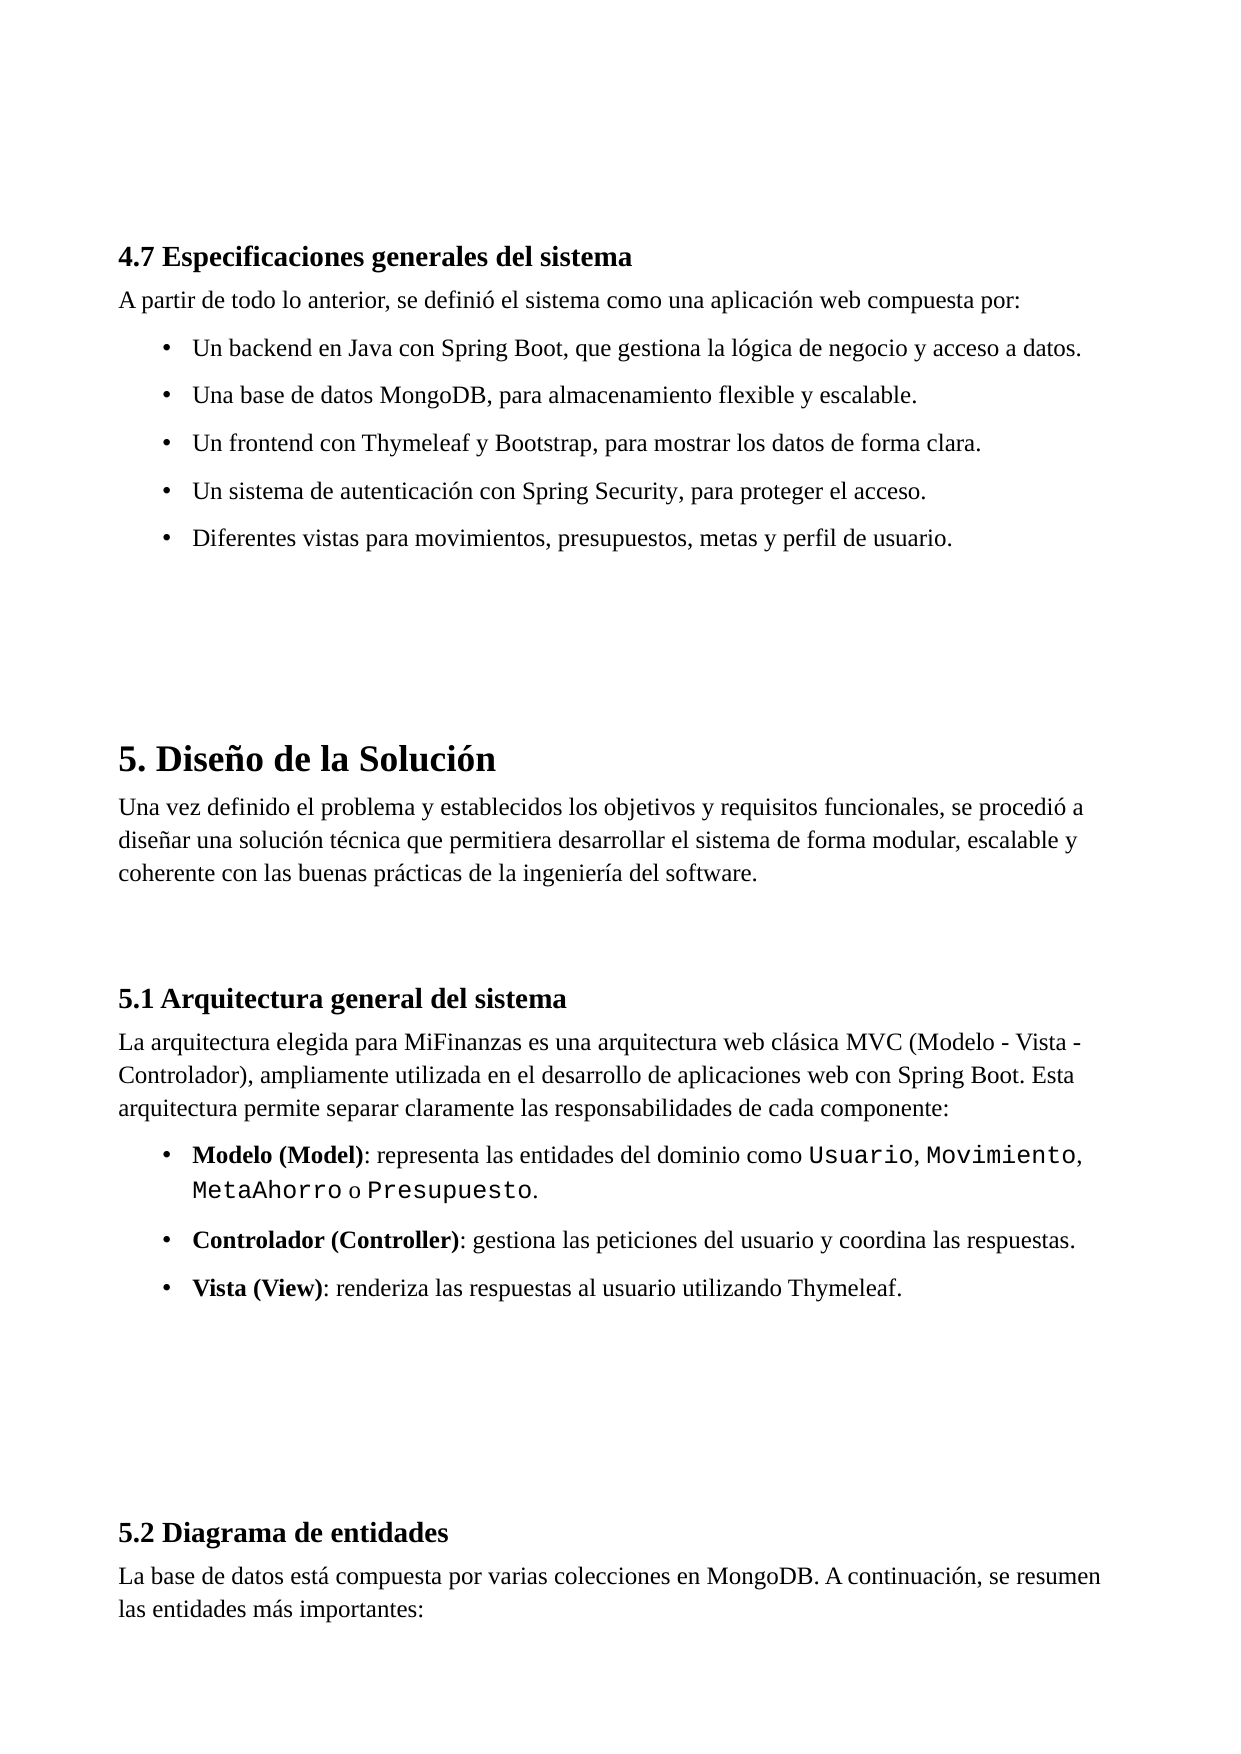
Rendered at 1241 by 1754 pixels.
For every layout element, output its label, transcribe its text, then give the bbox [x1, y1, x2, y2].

list Un backend en Java con Spring Boot, que gestiona la lógica de negocio y acceso a datos. [162, 333, 1122, 362]
subtitle 5.2 Diagrama de entidades [118, 1515, 1122, 1548]
subtitle 5. Diseño de la Solución [118, 736, 1122, 779]
subtitle 4.7 Especificaciones generales del sistema [118, 239, 1122, 273]
text Una vez definido el problema y establecidos los objetivos y requisitos funcionales, se procedió a diseñar una solución técnica que permitiera desarrollar el sistema de forma modular, escalable y coherente con las buenas prácticas de la ingeniería del software. [118, 792, 1122, 887]
list Un sistema de autenticación con Spring Security, para proteger el acceso. [162, 476, 1122, 504]
subtitle 5.1 Arquitectura general del sistema [118, 981, 1122, 1014]
list Vista (View): renderiza las respuestas al usuario utilizando Thymeleaf. [162, 1273, 1122, 1302]
text A partir de todo lo anterior, se definió el sistema como una aplicación web compuesta por: [118, 285, 1122, 314]
list Una base de datos MongoDB, para almacenamiento flexible y escalable. [162, 381, 1122, 409]
text La arquitectura elegida para MiFinanzas es una arquitectura web clásica MVC (Modelo - Vista - Controlador), ampliamente utilizada en el desarrollo de aplicaciones web con Spring Boot. Esta arquitectura permite separar claramente las responsabilidades de cada componente: [118, 1027, 1122, 1122]
list Controlador (Controller): gestiona las peticiones del usuario y coordina las respuestas. [162, 1226, 1122, 1254]
list Diferentes vistas para movimientos, presupuestos, metas y perfil de usuario. [162, 523, 1122, 552]
text La base de datos está compuesta por varias colecciones en MongoDB. A continuación, se resumen las entidades más importantes: [118, 1561, 1122, 1623]
list Modelo (Model): representa las entidades del dominio como Usuario, Movimiento, MetaAhorro o Presupuesto. [162, 1141, 1122, 1206]
list Un frontend con Thymeleaf y Bootstrap, para mostrar los datos de forma clara. [162, 428, 1122, 457]
